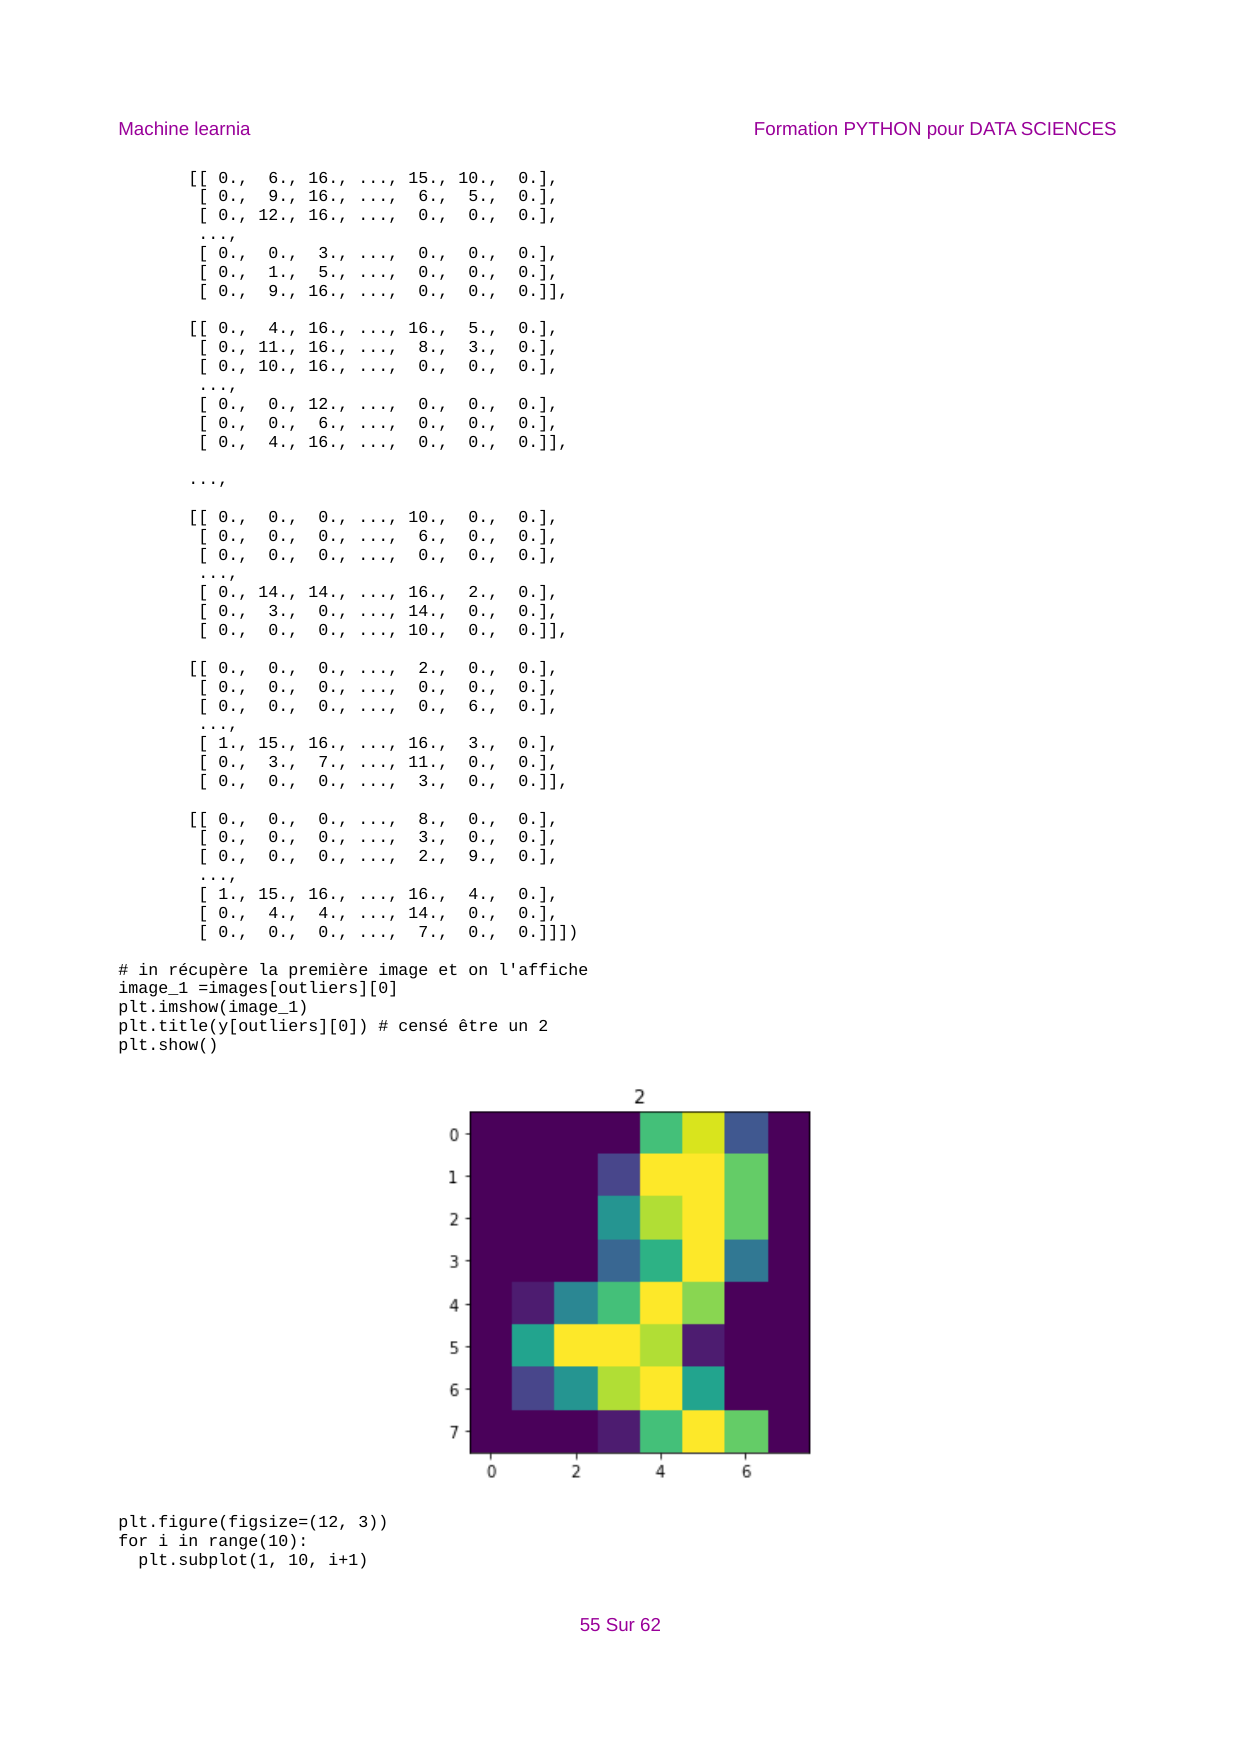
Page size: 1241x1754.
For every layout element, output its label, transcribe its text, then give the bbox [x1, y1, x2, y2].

text [ 0., 1., 5., ..., 0., 0., 0.], [118, 263, 1122, 282]
text plt.title(y[outliers][0]) # censé être un 2 [118, 1018, 1122, 1036]
text [ 0., 12., 16., ..., 0., 0., 0.], [118, 207, 1122, 226]
text ..., [118, 377, 1122, 395]
text [ 0., 0., 6., ..., 0., 0., 0.], [118, 414, 1122, 433]
text plt.subplot(1, 10, i+1) [118, 1551, 1122, 1570]
text [ 0., 0., 0., ..., 2., 9., 0.], [118, 848, 1122, 867]
text [ 0., 0., 0., ..., 0., 0., 0.], [118, 546, 1122, 565]
text plt.figure(figsize=(12, 3)) [118, 1513, 1122, 1532]
text ..., [118, 716, 1122, 735]
text plt.imshow(image_1) [118, 999, 1122, 1018]
text [ 0., 9., 16., ..., 6., 5., 0.], [118, 188, 1122, 207]
picture [409, 1074, 831, 1495]
text [ 0., 0., 0., ..., 0., 6., 0.], [118, 697, 1122, 716]
text [ 0., 0., 0., ..., 0., 0., 0.], [118, 678, 1122, 697]
text [ 0., 11., 16., ..., 8., 3., 0.], [118, 339, 1122, 358]
text ..., [118, 565, 1122, 584]
text ..., [118, 867, 1122, 886]
text plt.show() [118, 1036, 1122, 1055]
text [ 1., 15., 16., ..., 16., 4., 0.], [118, 886, 1122, 904]
text [ 0., 0., 3., ..., 0., 0., 0.], [118, 244, 1122, 263]
text [[ 0., 0., 0., ..., 2., 0., 0.], [118, 659, 1122, 678]
text # in récupère la première image et on l'affiche [118, 961, 1122, 980]
text for i in range(10): [118, 1532, 1122, 1551]
text [ 0., 0., 0., ..., 6., 0., 0.], [118, 527, 1122, 546]
text [ 0., 10., 16., ..., 0., 0., 0.], [118, 358, 1122, 377]
text [ 0., 0., 0., ..., 3., 0., 0.], [118, 829, 1122, 848]
text image_1 =images[outliers][0] [118, 980, 1122, 999]
text ..., [118, 471, 1122, 490]
text [ 0., 4., 16., ..., 0., 0., 0.]], [118, 433, 1122, 452]
text [ 1., 15., 16., ..., 16., 3., 0.], [118, 735, 1122, 754]
text [ 0., 9., 16., ..., 0., 0., 0.]], [118, 282, 1122, 301]
text [[ 0., 6., 16., ..., 15., 10., 0.], [118, 169, 1122, 188]
text [ 0., 0., 0., ..., 10., 0., 0.]], [118, 622, 1122, 641]
text [ 0., 3., 0., ..., 14., 0., 0.], [118, 603, 1122, 622]
text [ 0., 0., 0., ..., 7., 0., 0.]]]) [118, 923, 1122, 942]
text [ 0., 4., 4., ..., 14., 0., 0.], [118, 904, 1122, 923]
text [ 0., 0., 0., ..., 3., 0., 0.]], [118, 772, 1122, 791]
text [ 0., 3., 7., ..., 11., 0., 0.], [118, 754, 1122, 772]
text [[ 0., 0., 0., ..., 8., 0., 0.], [118, 810, 1122, 829]
text [ 0., 0., 12., ..., 0., 0., 0.], [118, 395, 1122, 414]
text [ 0., 14., 14., ..., 16., 2., 0.], [118, 584, 1122, 603]
text [[ 0., 0., 0., ..., 10., 0., 0.], [118, 508, 1122, 527]
text ..., [118, 226, 1122, 244]
text [[ 0., 4., 16., ..., 16., 5., 0.], [118, 320, 1122, 339]
